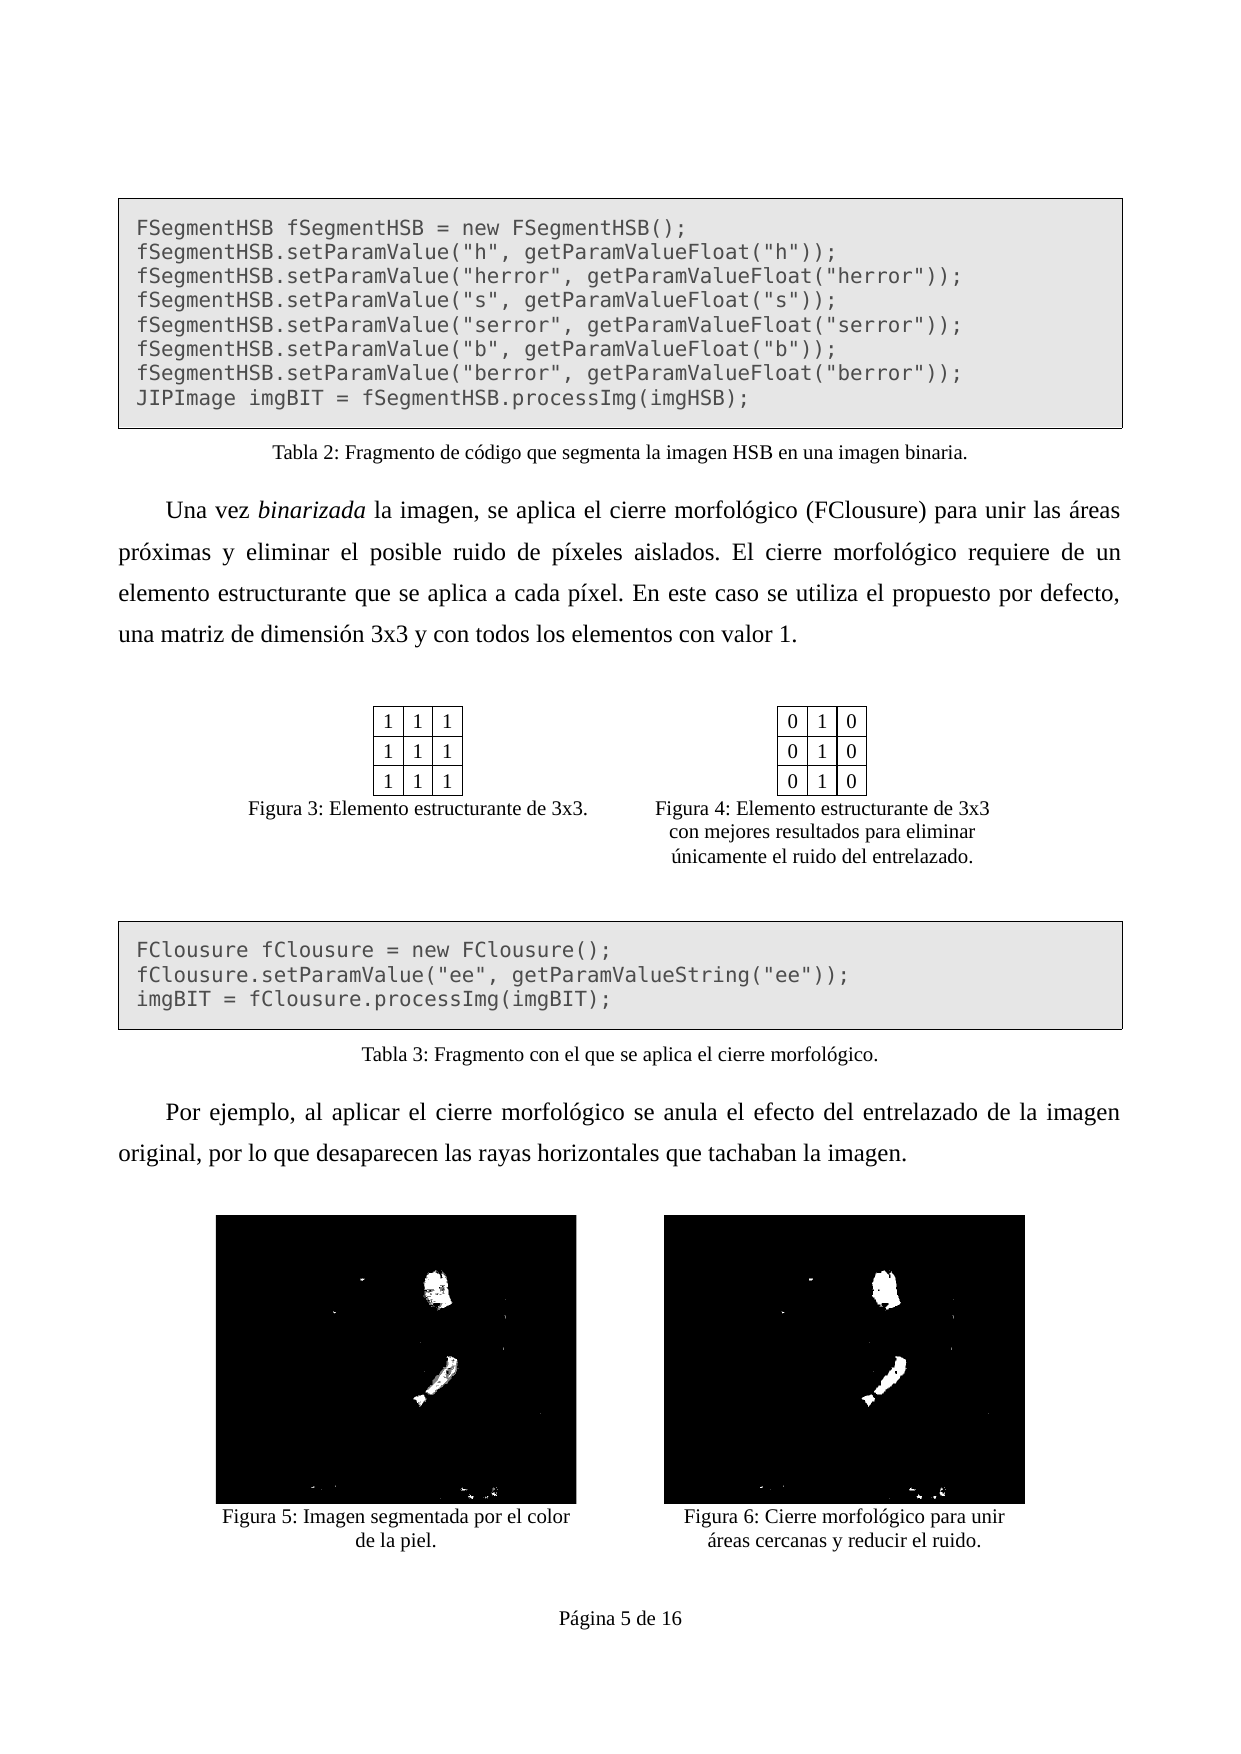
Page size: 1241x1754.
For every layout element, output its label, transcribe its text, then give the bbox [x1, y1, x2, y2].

table_header FSegmentHSB fSegmentHSB = new FSegmentHSB(); fSegmentHSB.setParamValue("h", getParamValueFloat("h")); fSegmentHSB.setParamValue("herror", getParamValueFloat("herror")); fSegmentHSB.setParamValue("s", getParamValueFloat("s")); fSegmentHSB.setParamValue("serror", getParamValueFloat("serror")); fSegmentHSB.setParamValue("b", getParamValueFloat("b")); fSegmentHSB.setParamValue("berror", getParamValueFloat("berror")); JIPImage imgBIT = fSegmentHSB.processImg(imgHSB); [119, 199, 1122, 427]
text Figura 5: Imagen segmentada por el color de la piel. [216, 1504, 576, 1552]
text Figura 3: Elemento estructurante de 3x3. [241, 719, 595, 819]
table_header FClousure fClousure = new FClousure(); fClousure.setParamValue("ee", getParamValueString("ee")); imgBIT = fClousure.processImg(imgBIT); [119, 922, 1122, 1029]
text Figura 4: Elemento estructurante de 3x3 con mejores resultados para eliminar únicamente el ruido del entrelazado. [645, 719, 999, 868]
text Una vez binarizada la imagen, se aplica el cierre morfológico (FClousure) para unir las áreas próximas y eliminar el posible ruido de píxeles aislados. El cierre morfológico requiere de un elemento estructurante que se aplica a cada píxel. En este caso se utiliza el propuesto por defecto, una matriz de dimensión 3x3 y con todos los elementos con valor 1. [118, 486, 1122, 651]
picture [664, 1215, 1025, 1504]
text Por ejemplo, al aplicar el cierre morfológico se anula el efecto del entrelazado de la imagen original, por lo que desaparecen las rayas horizontales que tachaban la imagen. [118, 1087, 1122, 1170]
text Tabla 3: Fragmento con el que se aplica el cierre morfológico. [118, 1042, 1122, 1066]
picture [215, 1215, 577, 1504]
text Figura 6: Cierre morfológico para unir áreas cercanas y reducir el ruido. [664, 1504, 1025, 1552]
text Tabla 2: Fragmento de código que segmenta la imagen HSB en una imagen binaria. [118, 440, 1122, 464]
